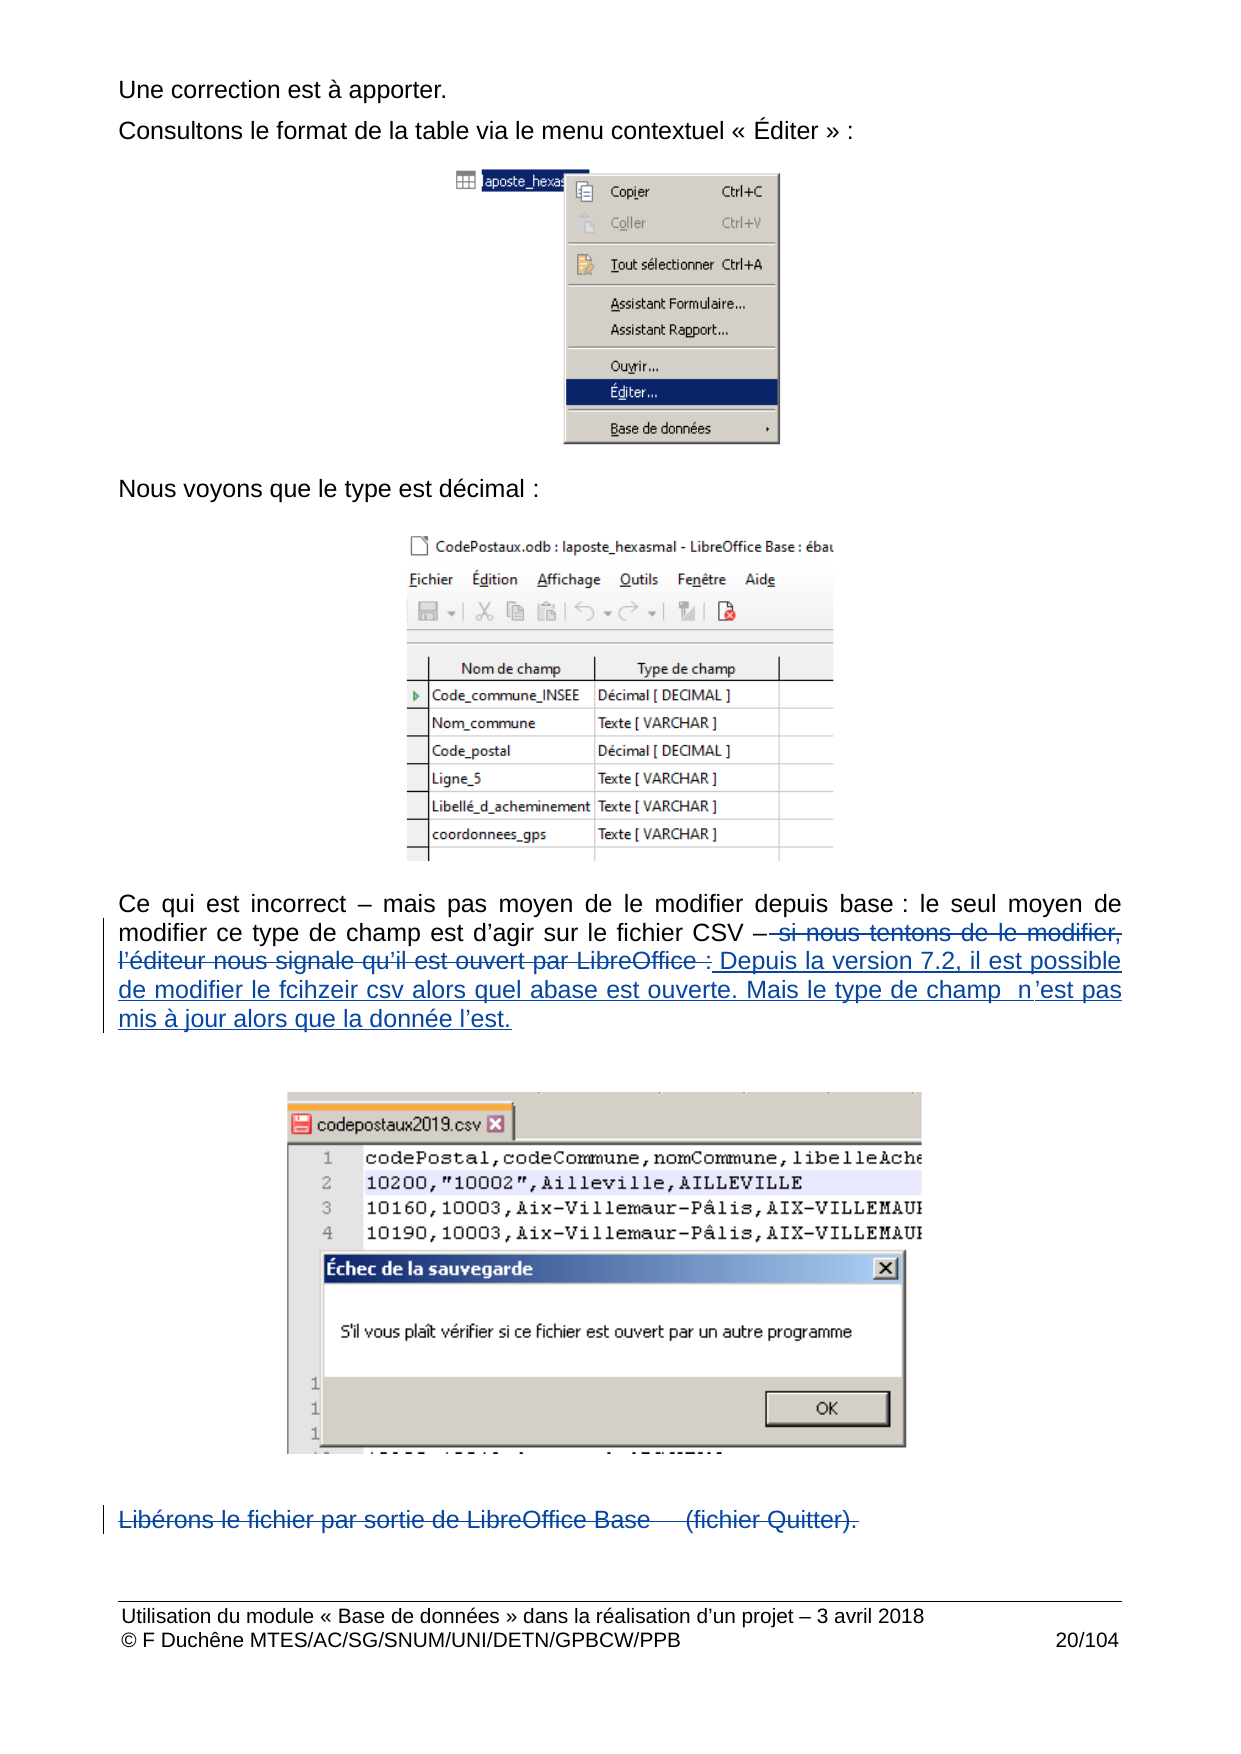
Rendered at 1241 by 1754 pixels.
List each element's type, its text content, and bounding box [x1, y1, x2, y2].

text Consultons le format de la table via le menu contextuel « Éditer » : [118, 116, 1122, 145]
text Nous voyons que le type est décimal : [118, 474, 1122, 502]
text Une correction est à apporter. [118, 75, 1122, 104]
text Ce qui est incorrect – mais pas moyen de le modifier depuis base : le seul moyen de modifier ce type de champ est d’agir sur le fichier CSV – Depuis la version 7.2, il est possible de modifier le fcihzeir csv alors quel abase est ouverte. Mais le type de champ n’est pas mis à jour alors que la donnée l’est. [118, 889, 1122, 1000]
text Ce qui est incorrect – mais pas moyen de le modifier depuis base : le seul moyen de modifier ce type de champ est d’agir sur le fichier CSV – Depuis la version 7.2, il est possible de modifier le fcihzeir csv alors quel abase est ouverte. Mais le type de champ n’est pas mis à jour alors que la donnée l’est. [118, 1001, 1122, 1032]
picture [406, 535, 834, 861]
picture [287, 1092, 922, 1454]
